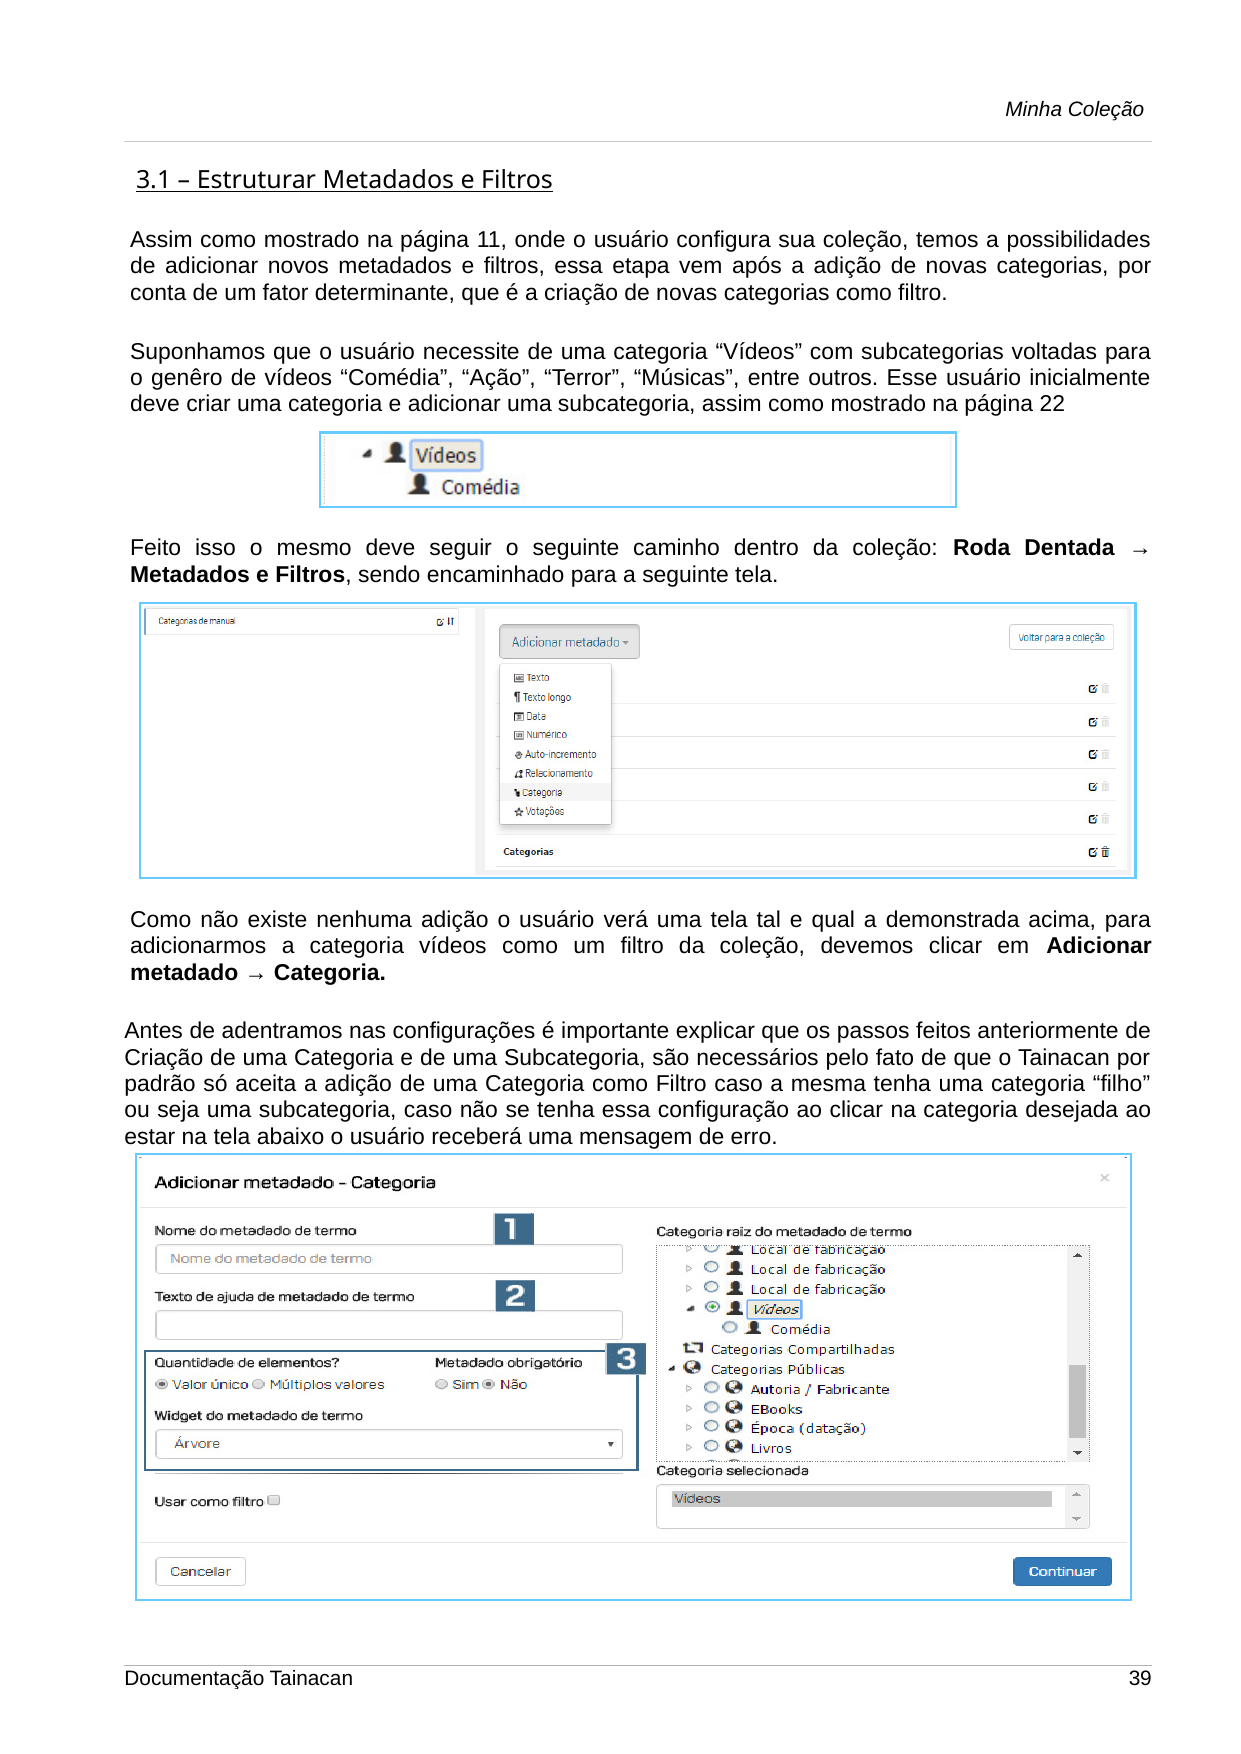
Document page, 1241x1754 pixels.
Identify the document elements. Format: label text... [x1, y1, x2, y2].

picture [144, 606, 1132, 875]
text Assim como mostrado na página 11, onde o usuário configura sua coleção, temos a possibilidades de adicionar novos metadados e filtros, essa etapa vem após a adição de novas categorias, por conta de um fator determinante, que é a criação de novas categorias como filtro. [130, 226, 1152, 305]
subtitle 3.1 – Estruturar Metadados e Filtros [136, 162, 1152, 196]
text [137, 1155, 1130, 1599]
text Antes de adentramos nas configurações é importante explicar que os passos feitos anteriormente de Criação de uma Categoria e de uma Subcategoria, são necessários pelo fato de que o Tainacan por padrão só aceita a adição de uma Categoria como Filtro caso a mesma tenha uma categoria “filho” ou seja uma subcategoria, caso não se tenha essa configuração ao clicar na categoria desejada ao estar na tela abaixo o usuário receberá uma mensagem de erro. [124, 1017, 1152, 1149]
picture [323, 436, 952, 504]
table_header Minha Coleção [124, 91, 1152, 141]
text [141, 604, 1134, 877]
text Feito isso o mesmo deve seguir o seguinte caminho dentro da coleção: Roda Dentada → Metadados e Filtros, sendo encaminhado para a seguinte tela. [130, 534, 1152, 587]
text Como não existe nenhuma adição o usuário verá uma tela tal e qual a demonstrada acima, para adicionarmos a categoria vídeos como um filtro da coleção, devemos clicar em Adicionar metadado → Categoria. [130, 619, 1152, 985]
text Suponhamos que o usuário necessite de uma categoria “Vídeos” com subcategorias voltadas para o genêro de vídeos “Comédia”, “Ação”, “Terror”, “Músicas”, entre outros. Esse usuário inicialmente deve criar uma categoria e adicionar uma subcategoria, assim como mostrado na página 22 [130, 338, 1152, 417]
picture [139, 1157, 1127, 1597]
